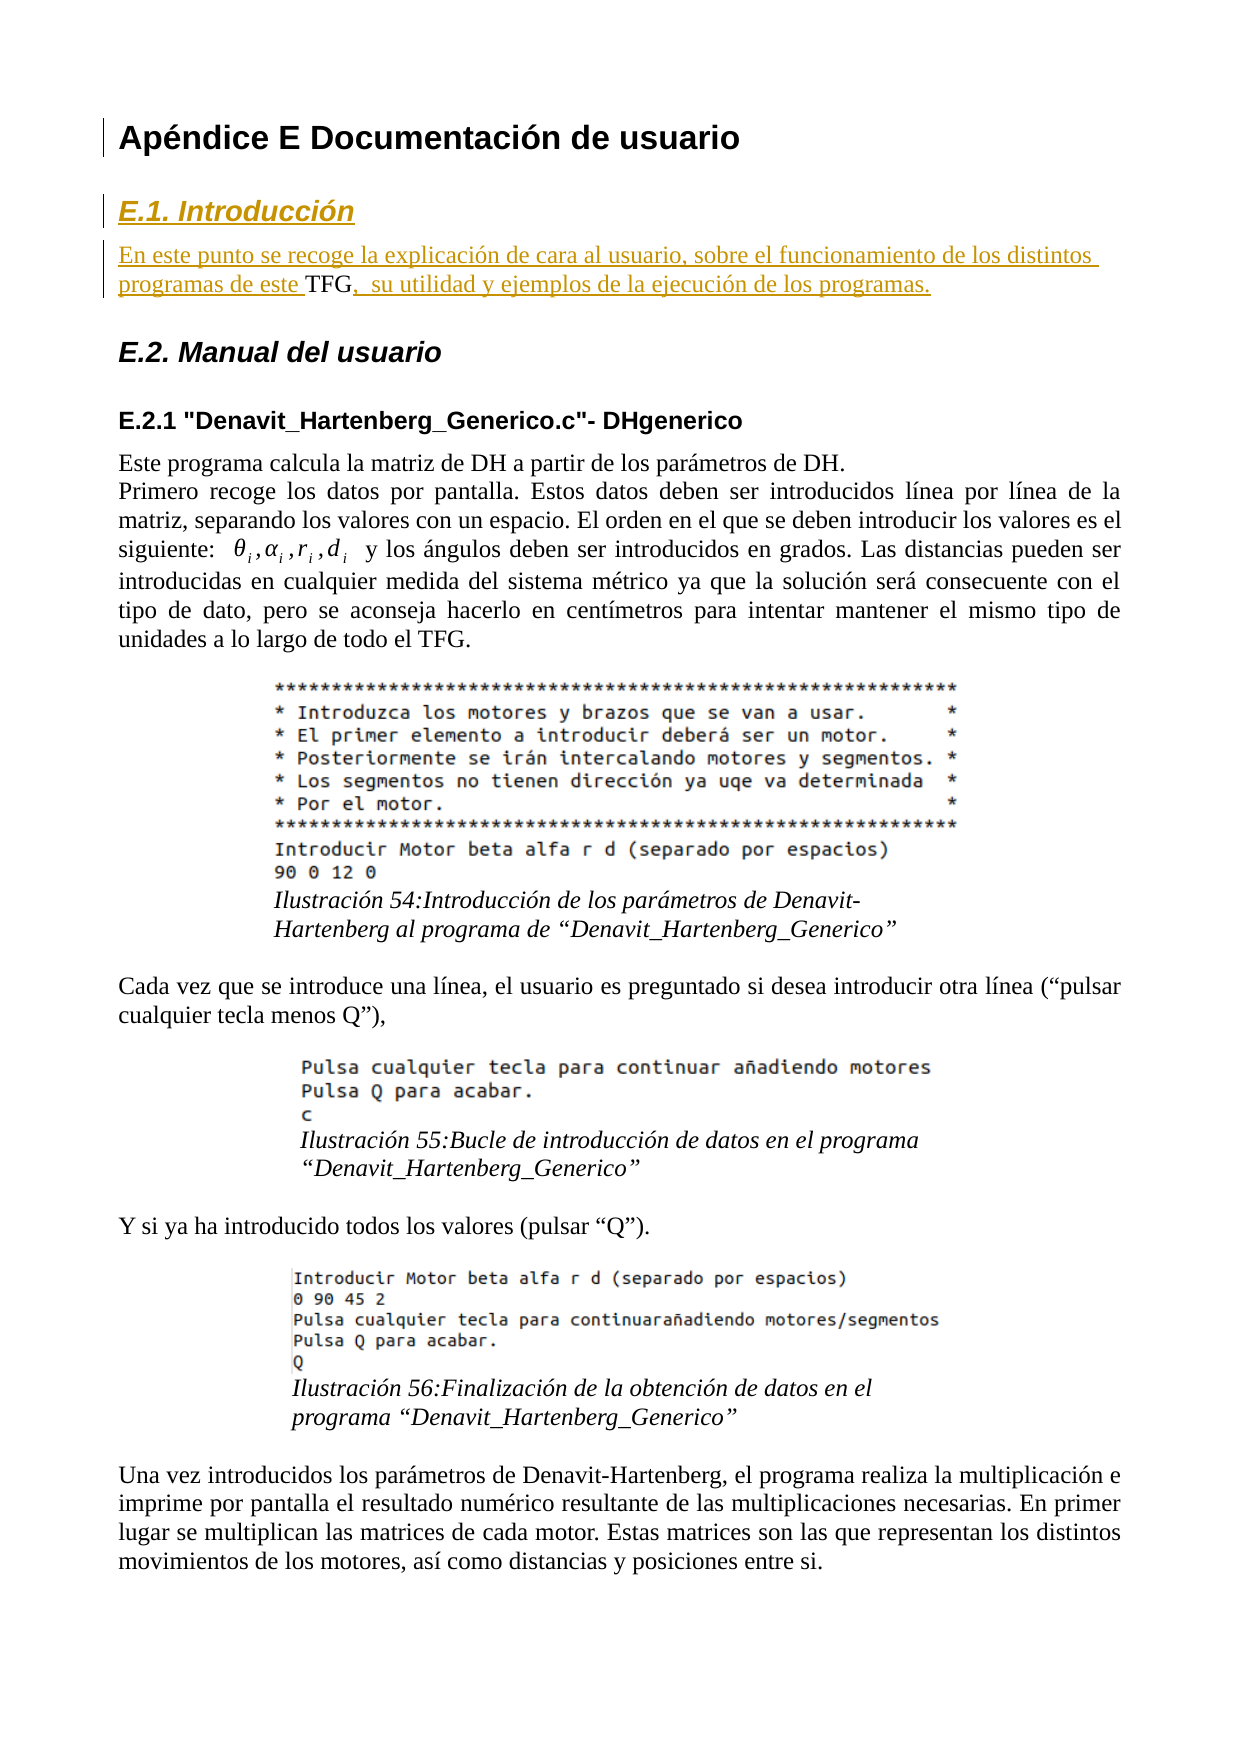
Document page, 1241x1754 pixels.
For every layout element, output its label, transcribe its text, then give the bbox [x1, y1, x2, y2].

text Y si ya ha introducido todos los valores (pulsar “Q”). [118, 1211, 1122, 1240]
text Primero recoge los datos por pantalla. Estos datos deben ser introducidos línea por línea de la matriz, separando los valores con un espacio. El orden en el que se deben introducir los valores es el siguiente:y los ángulos deben ser introducidos en grados. Las distancias pueden ser introducidas en cualquier medida del sistema métrico ya que la solución será consecuente con el tipo de dato, pero se aconseja hacerlo en centímetros para intentar mantener el mismo tipo de unidades a lo largo de todo el TFG. [118, 476, 1122, 653]
text Cada vez que se introduce una línea, el usuario es preguntado si desea introducir otra línea (“pulsar cualquier tecla menos Q”), [118, 971, 1122, 1029]
text Ilustración 54:Introducción de los parámetros de Denavit-Hartenberg al programa de “Denavit_Hartenberg_Generico” [274, 885, 967, 942]
subtitle E.2. Manual del usuario [118, 335, 1122, 369]
text Ilustración 55:Bucle de introducción de datos en el programa “Denavit_Hartenberg_Generico” [300, 1125, 940, 1182]
subtitle E.2.1 "Denavit_Hartenberg_Generico.c"- DHgenerico [118, 406, 1122, 435]
text Una vez introducidos los parámetros de Denavit-Hartenberg, el programa realiza la multiplicación e imprime por pantalla el resultado numérico resultante de las multiplicaciones necesarias. En primer lugar se multiplican las matrices de cada motor. Estas matrices son las que representan los distintos movimientos de los motores, así como distancias y posiciones entre si. [118, 1460, 1122, 1575]
text Este programa calcula la matriz de DH a partir de los parámetros de DH. [118, 448, 1122, 476]
subtitle Apéndice E Documentación de usuario [118, 118, 1122, 157]
subtitle E.1. Introducción [118, 194, 1122, 228]
text Ilustración 56:Finalización de la obtención de datos en el programa “Denavit_Hartenberg_Generico” [292, 1374, 948, 1431]
text En este punto se recoge la explicación de cara al usuario, sobre el funcionamiento de los distintos programas de este TFG, su utilidad y ejemplos de la ejecución de los programas. [118, 240, 1122, 298]
